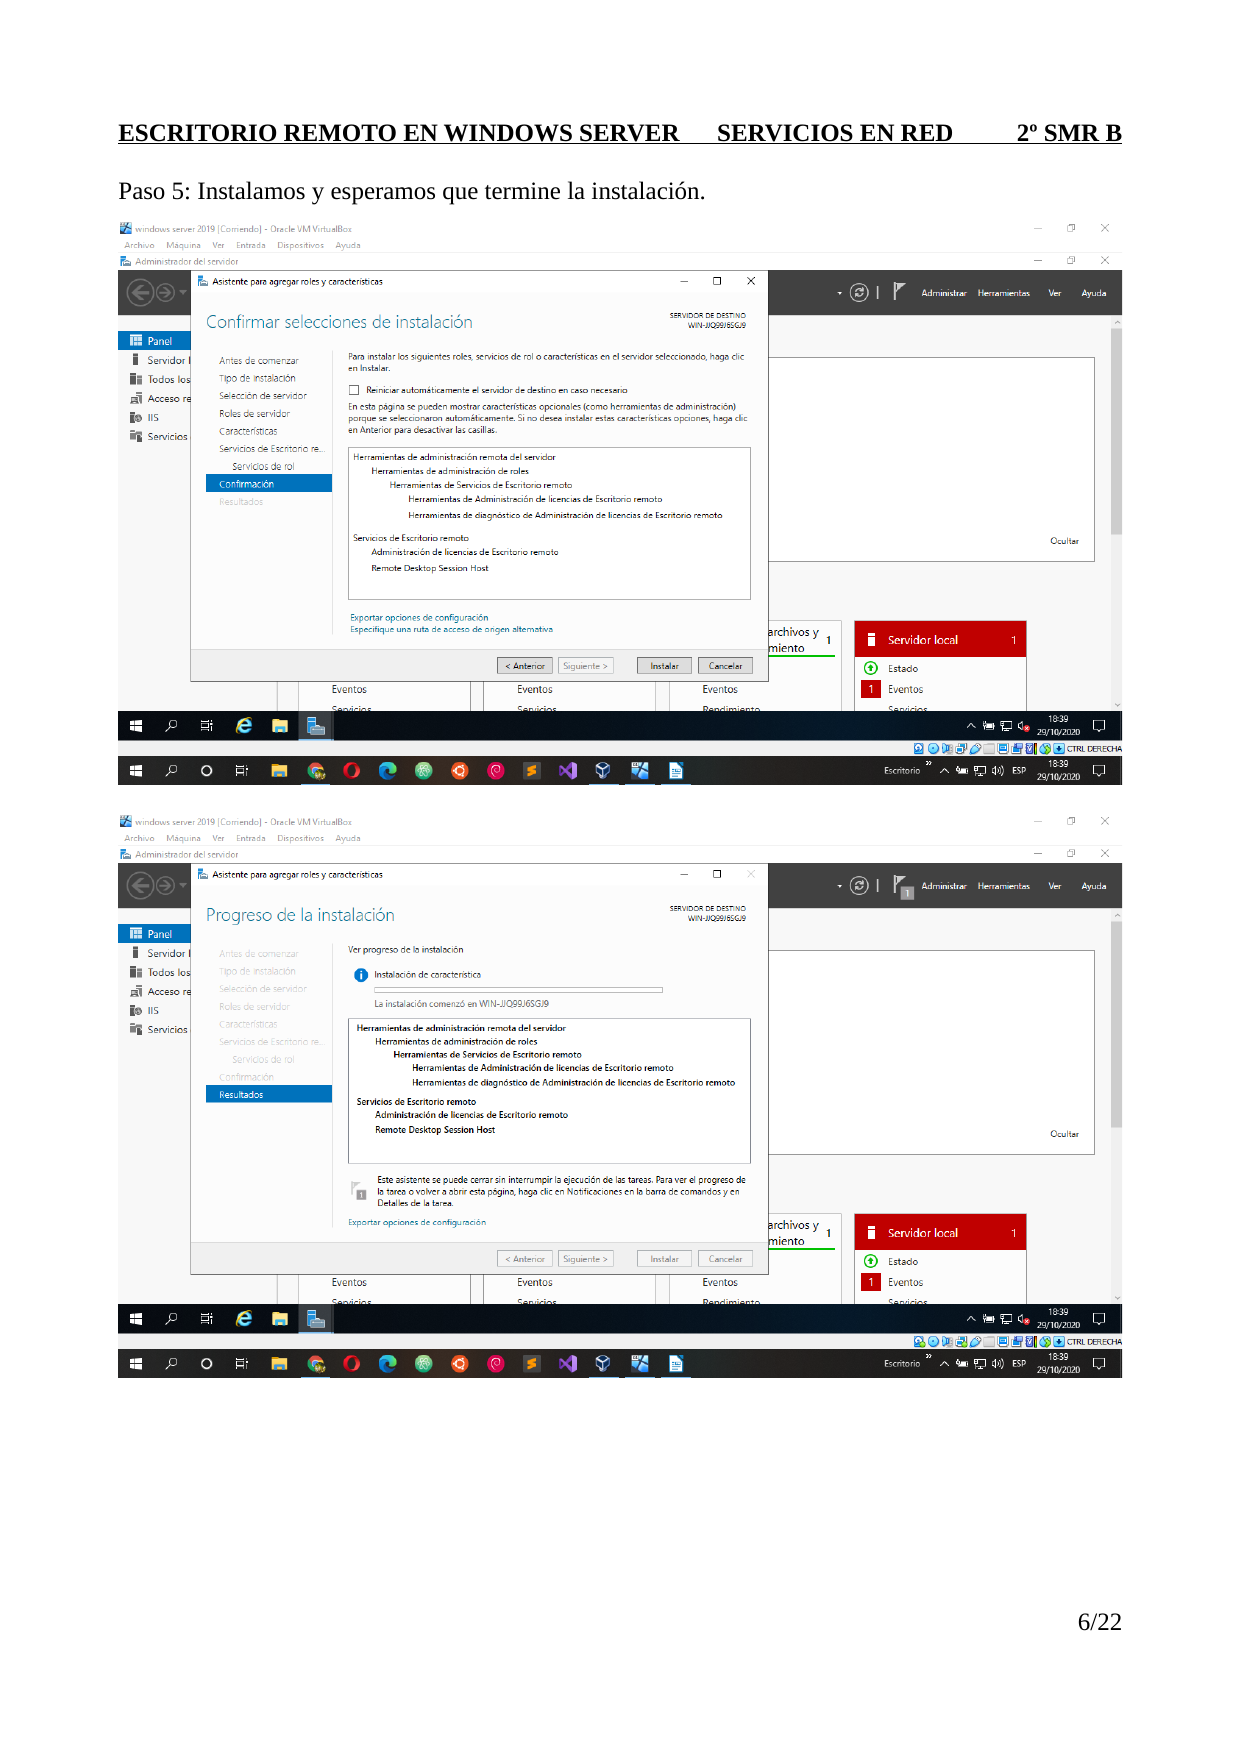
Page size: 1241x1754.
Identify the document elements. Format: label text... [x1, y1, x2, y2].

picture [118, 220, 1123, 785]
picture [118, 813, 1123, 1378]
text Paso 5: Instalamos y esperamos que termine la instalación. [118, 176, 1122, 205]
